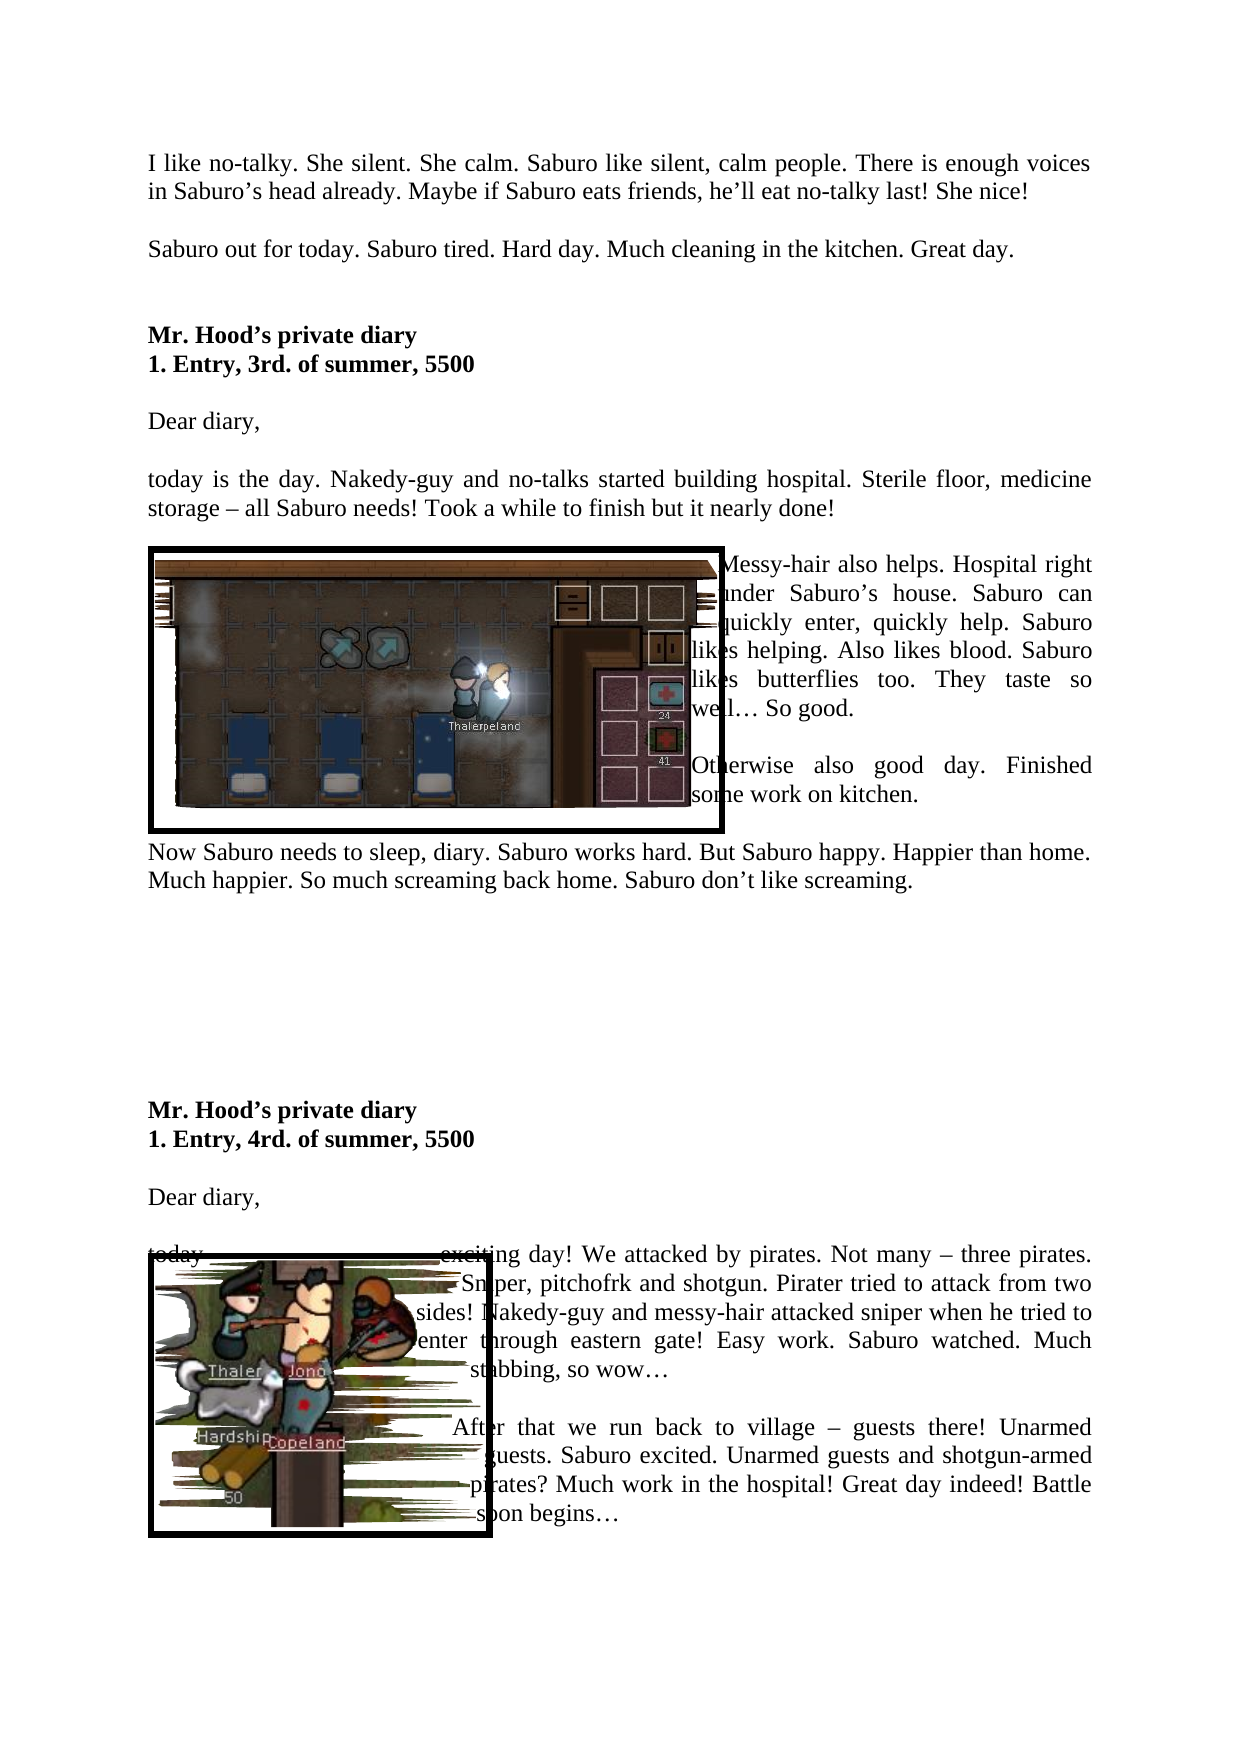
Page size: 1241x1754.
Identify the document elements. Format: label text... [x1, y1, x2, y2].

text Dear diary, [148, 406, 1093, 435]
text 1. Entry, 4rd. of summer, 5500 [148, 1124, 1093, 1153]
text today exciting day! We attacked by pirates. Not many – three pirates. Sniper, pitchofrk and shotgun. Pirater tried to attack from two sides! Nakedy-guy and messy-hair attacked sniper when he tried to enter through eastern gate! Easy work. Saburo watched. Much stabbing, so wow… [148, 1239, 1093, 1383]
text today is the day. Nakedy-guy and no-talks started building hospital. Sterile floor, medicine storage – all Saburo needs! Took a while to finish but it nearly done! [148, 464, 1093, 521]
text Dear diary, [148, 1182, 1093, 1211]
text Messy-hair also helps. Hospital right under Saburo’s house. Saburo can quickly enter, quickly help. Saburo likes helping. Also likes blood. Saburo likes butterflies too. They taste so well… So good. [725, 549, 1093, 722]
text Messy-hair also helps. Hospital right under Saburo’s house. Saburo can quickly enter, quickly help. Saburo likes helping. Also likes blood. Saburo likes butterflies too. They taste so well… So good. [154, 553, 719, 623]
text Otherwise also good day. Finished some work on kitchen. [154, 751, 182, 808]
text Mr. Hood’s private diary [148, 1096, 1093, 1124]
text I like no-talky. She silent. She calm. Saburo like silent, calm people. There is enough voices in Saburo’s head already. Maybe if Saburo eats friends, he’ll eat no-talky last! She nice! [148, 148, 1093, 205]
text After that we run back to village – guests there! Unarmed guests. Saburo excited. Unarmed guests and shotgun-armed pirates? Much work in the hospital! Great day indeed! Battle soon begins… [154, 1412, 271, 1527]
text After that we run back to village – guests there! Unarmed guests. Saburo excited. Unarmed guests and shotgun-armed pirates? Much work in the hospital! Great day indeed! Battle soon begins… [333, 1412, 486, 1527]
text Otherwise also good day. Finished some work on kitchen. [686, 751, 719, 808]
text Mr. Hood’s private diary [148, 320, 1093, 349]
text After that we run back to village – guests there! Unarmed guests. Saburo excited. Unarmed guests and shotgun-armed pirates? Much work in the hospital! Great day indeed! Battle soon begins… [493, 1412, 1093, 1527]
text Now Saburo needs to sleep, diary. Saburo works hard. But Saburo happy. Happier than home. Much happier. So much screaming back home. Saburo don’t like screaming. [148, 837, 1093, 894]
text 1. Entry, 3rd. of summer, 5500 [148, 349, 1093, 378]
text Saburo out for today. Saburo tired. Hard day. Much cleaning in the kitchen. Great day. [148, 234, 1093, 263]
text Otherwise also good day. Finished some work on kitchen. [725, 751, 1093, 808]
